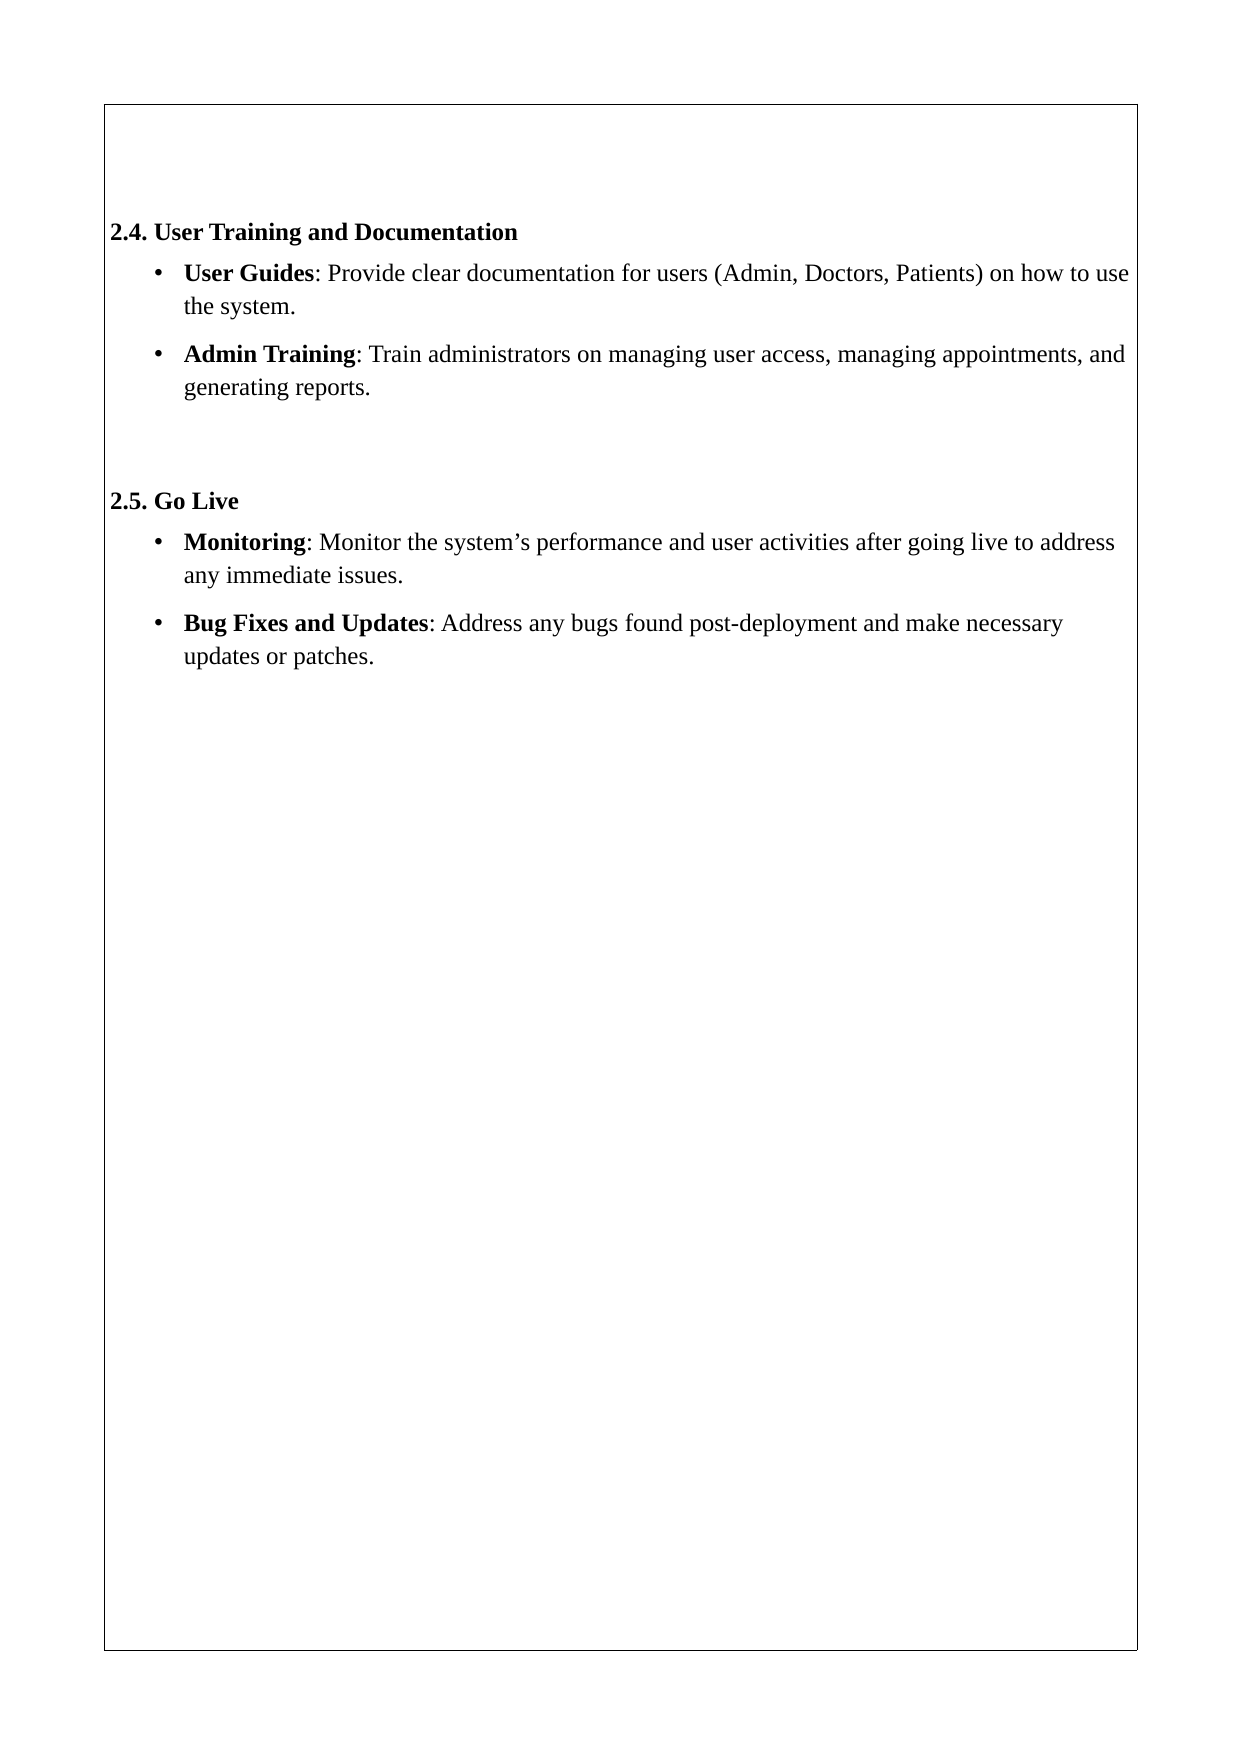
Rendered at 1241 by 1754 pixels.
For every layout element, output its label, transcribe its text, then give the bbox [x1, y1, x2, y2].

list Monitoring: Monitor the system’s performance and user activities after going live to address any immediate issues. [154, 527, 1131, 589]
list User Guides: Provide clear documentation for users (Admin, Doctors, Patients) on how to use the system. [154, 258, 1131, 320]
subtitle 2.4. User Training and Documentation [110, 217, 1131, 246]
list Admin Training: Train administrators on managing user access, managing appointments, and generating reports. [154, 339, 1131, 401]
subtitle 2.5. Go Live [110, 486, 1131, 515]
list Bug Fixes and Updates: Address any bugs found post-deployment and make necessary updates or patches. [154, 608, 1131, 669]
